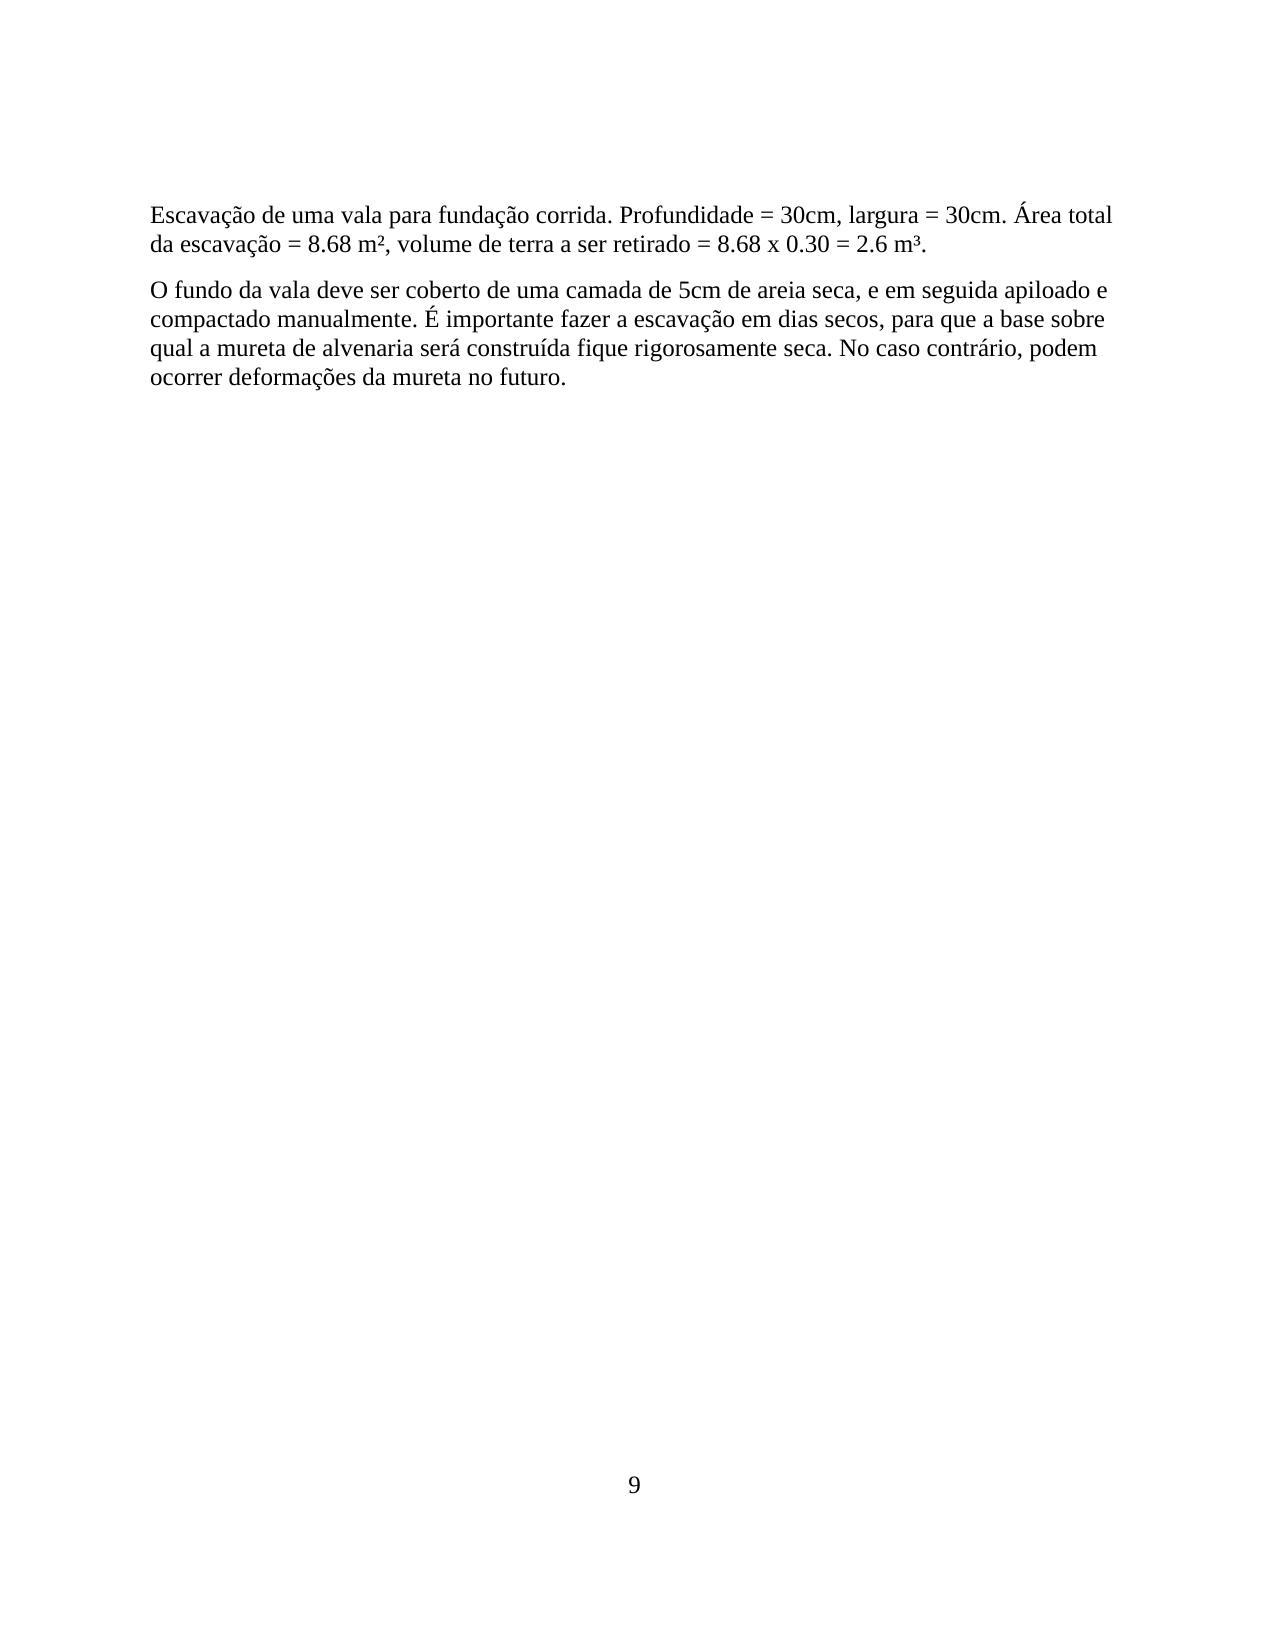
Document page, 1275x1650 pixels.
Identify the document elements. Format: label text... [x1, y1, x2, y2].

text O fundo da vala deve ser coberto de uma camada de 5cm de areia seca, e em seguida apiloado e compactado manualmente. É importante fazer a escavação em dias secos, para que a base sobre qual a mureta de alvenaria será construída fique rigorosamente seca. No caso contrário, podem ocorrer deformações da mureta no futuro. [150, 276, 1125, 391]
text Escavação de uma vala para fundação corrida. Profundidade = 30cm, largura = 30cm. Área total da escavação = 8.68 m², volume de terra a ser retirado = 8.68 x 0.30 = 2.6 m³. [150, 200, 1125, 258]
